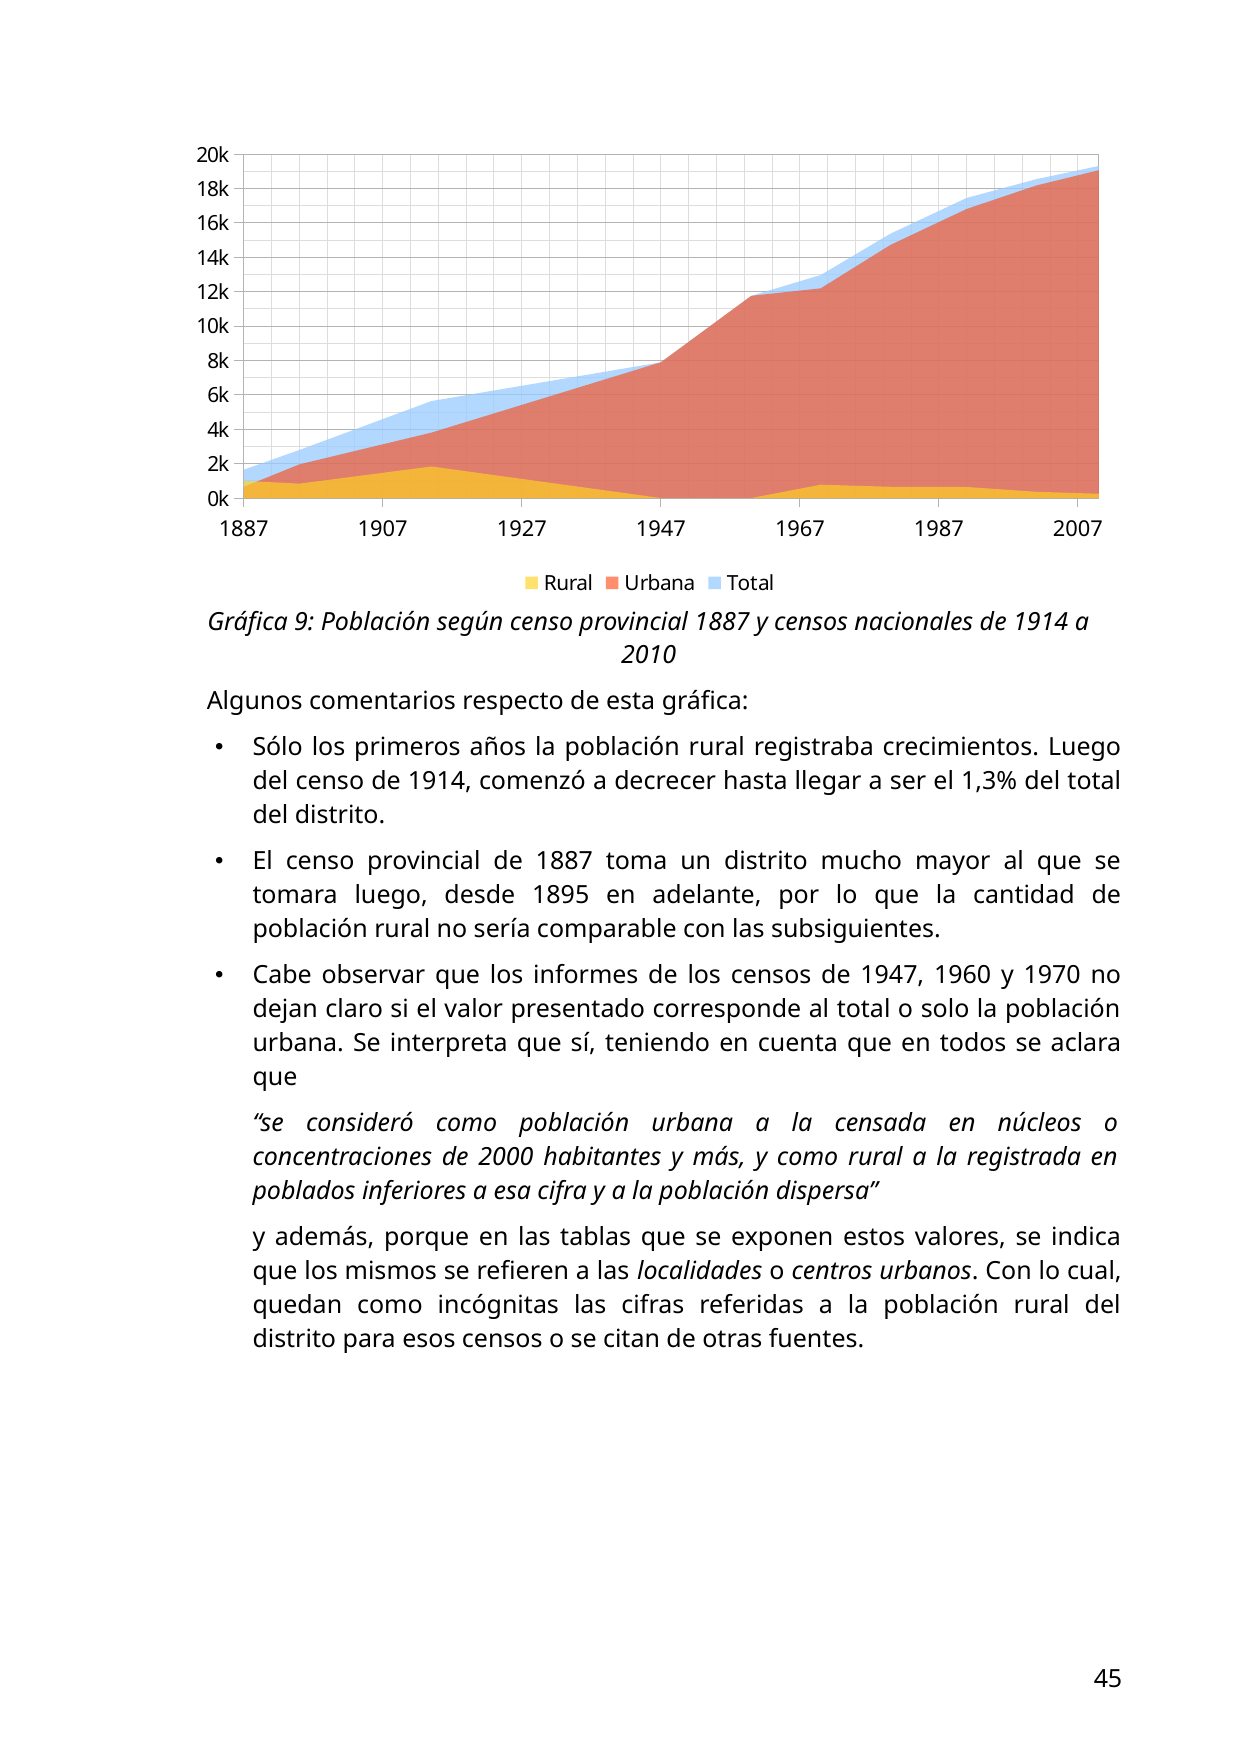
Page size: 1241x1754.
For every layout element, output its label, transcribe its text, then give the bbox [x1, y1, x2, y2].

list El censo provincial de 1887 toma un distrito mucho mayor al que se tomara luego, desde 1895 en adelante, por lo que la cantidad de población rural no sería comparable con las subsiguientes. [215, 843, 1122, 945]
list y además, porque en las tablas que se exponen estos valores, se indica que los mismos se refieren a las localidades o centros urbanos. Con lo cual, quedan como incógnitas las cifras referidas a la población rural del distrito para esos censos o se citan de otras fuentes. [215, 1219, 1122, 1355]
list Sólo los primeros años la población rural registraba crecimientos. Luego del censo de 1914, comenzó a decrecer hasta llegar a ser el 1,3% del total del distrito. [215, 729, 1122, 831]
list “se consideró como población urbana a la censada en núcleos o concentraciones de 2000 habitantes y más, y como rural a la registrada en poblados inferiores a esa cifra y a la población dispersa” [215, 1105, 1122, 1207]
text Gráfica 9: Población según censo provincial 1887 y censos nacionales de 1914 a 2010 [177, 603, 1122, 671]
text Algunos comentarios respecto de esta gráfica: [177, 683, 1122, 717]
list Cabe observar que los informes de los censos de 1947, 1960 y 1970 no dejan claro si el valor presentado corresponde al total o solo la población urbana. Se interpreta que sí, teniendo en cuenta que en todos se aclara que [215, 957, 1122, 1093]
